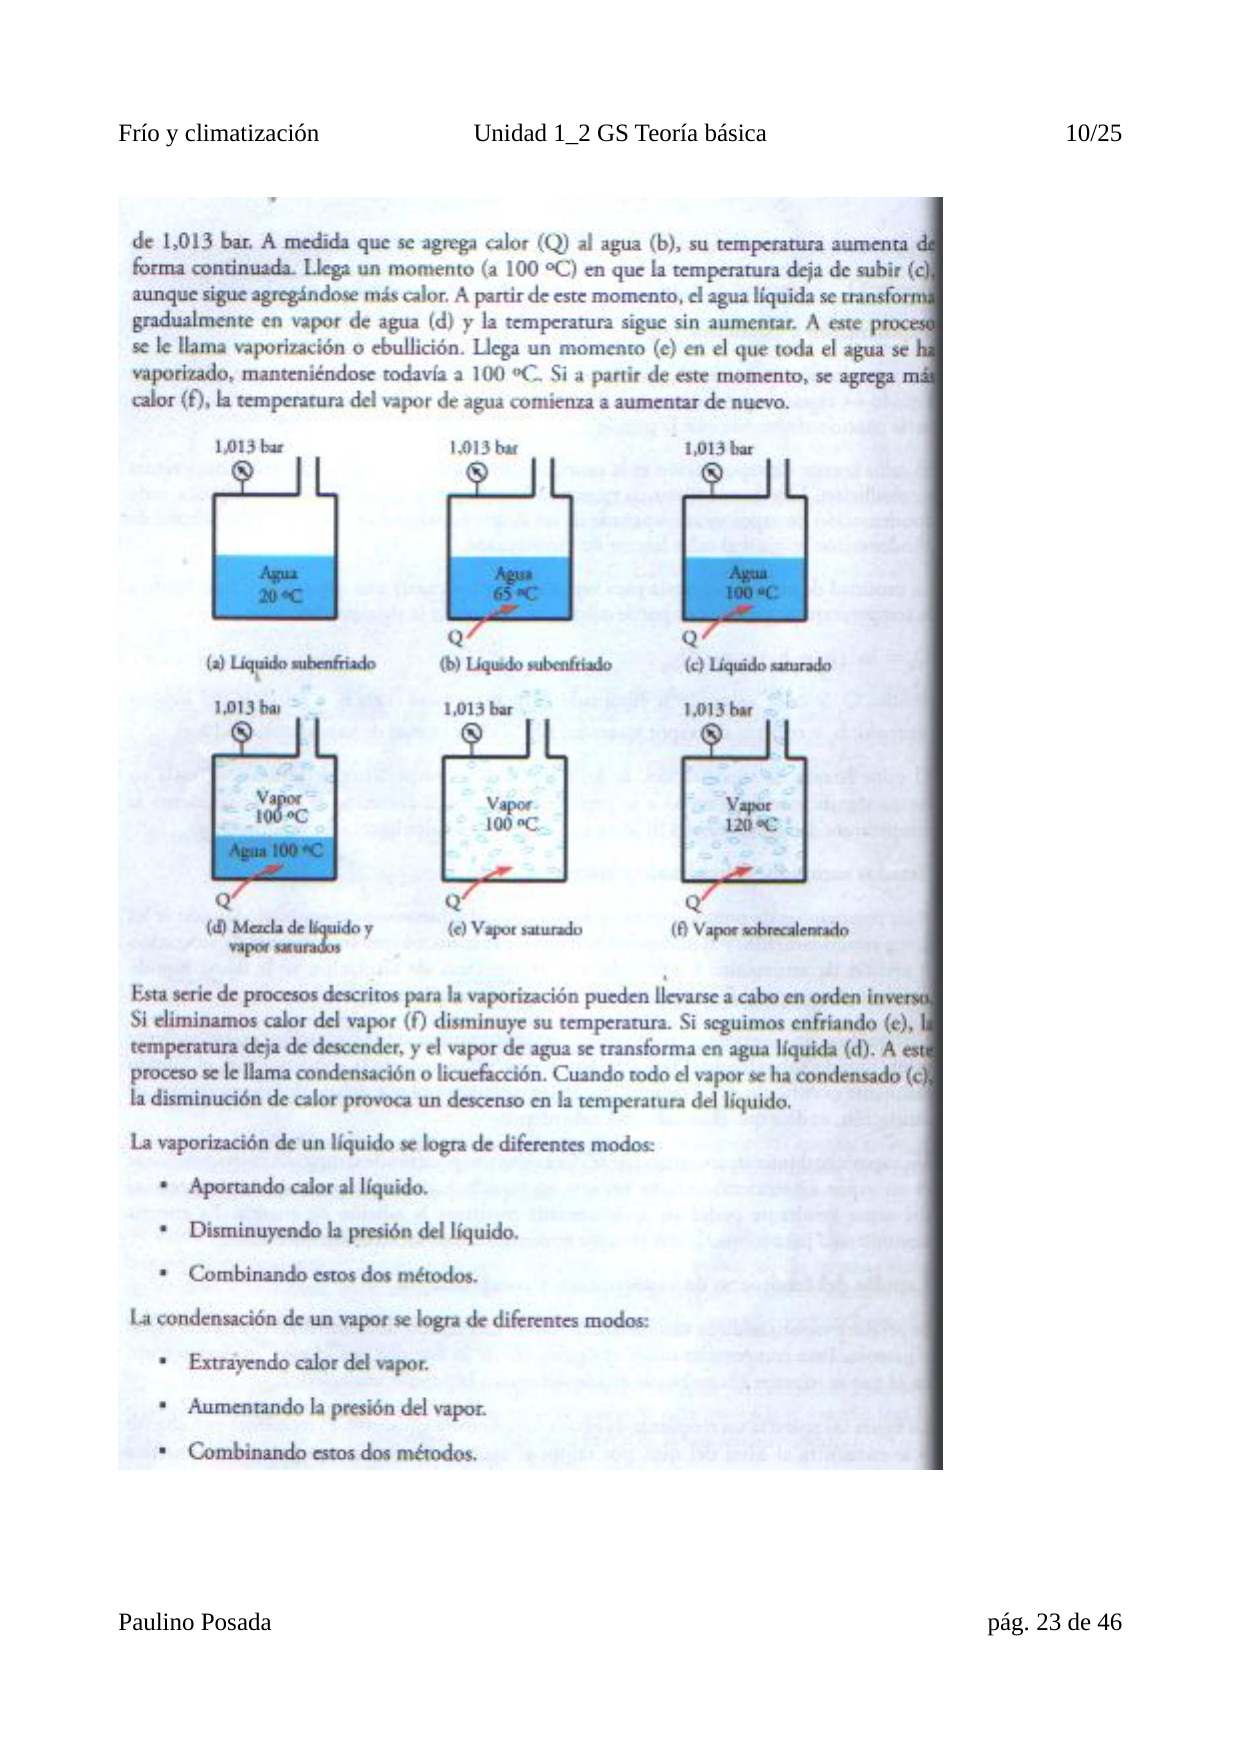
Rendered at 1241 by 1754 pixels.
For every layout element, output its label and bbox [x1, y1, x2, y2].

picture [118, 197, 943, 1470]
